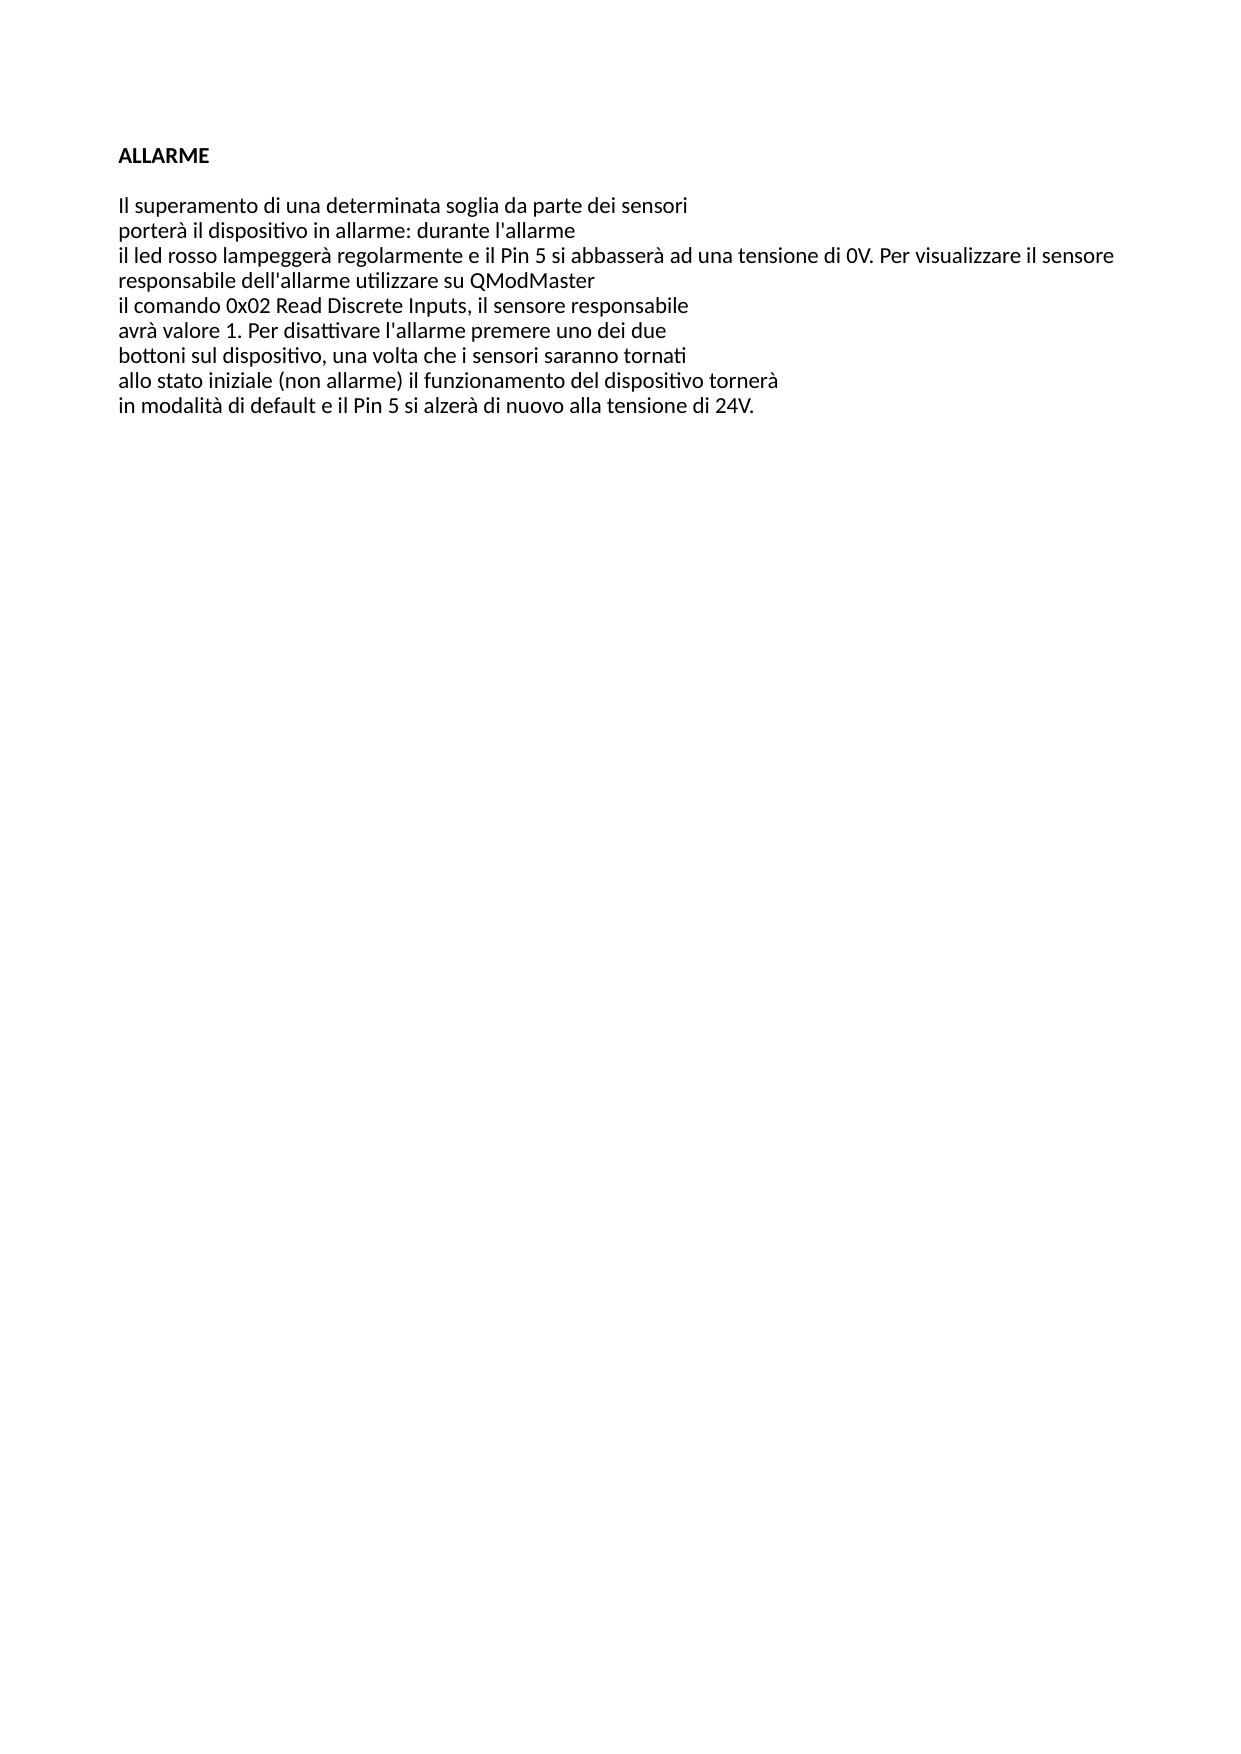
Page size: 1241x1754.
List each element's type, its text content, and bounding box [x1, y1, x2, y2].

text allo stato iniziale (non allarme) il funzionamento del dispositivo tornerà [118, 368, 1122, 393]
text il comando 0x02 Read Discrete Inputs, il sensore responsabile [118, 293, 1129, 318]
text in modalità di default e il Pin 5 si alzerà di nuovo alla tensione di 24V. [118, 393, 1122, 418]
text porterà il dispositivo in allarme: durante l'allarme [118, 218, 1122, 243]
text il led rosso lampeggerà regolarmente e il Pin 5 si abbasserà ad una tensione di 0V. Per visualizzare il sensore responsabile dell'allarme utilizzare su QModMaster [118, 243, 1122, 293]
text ALLARME [118, 143, 1122, 168]
text Il superamento di una determinata soglia da parte dei sensori [118, 193, 1122, 218]
text avrà valore 1. Per disattivare l'allarme premere uno dei due [118, 318, 1122, 343]
text bottoni sul dispositivo, una volta che i sensori saranno tornati [118, 343, 1122, 368]
